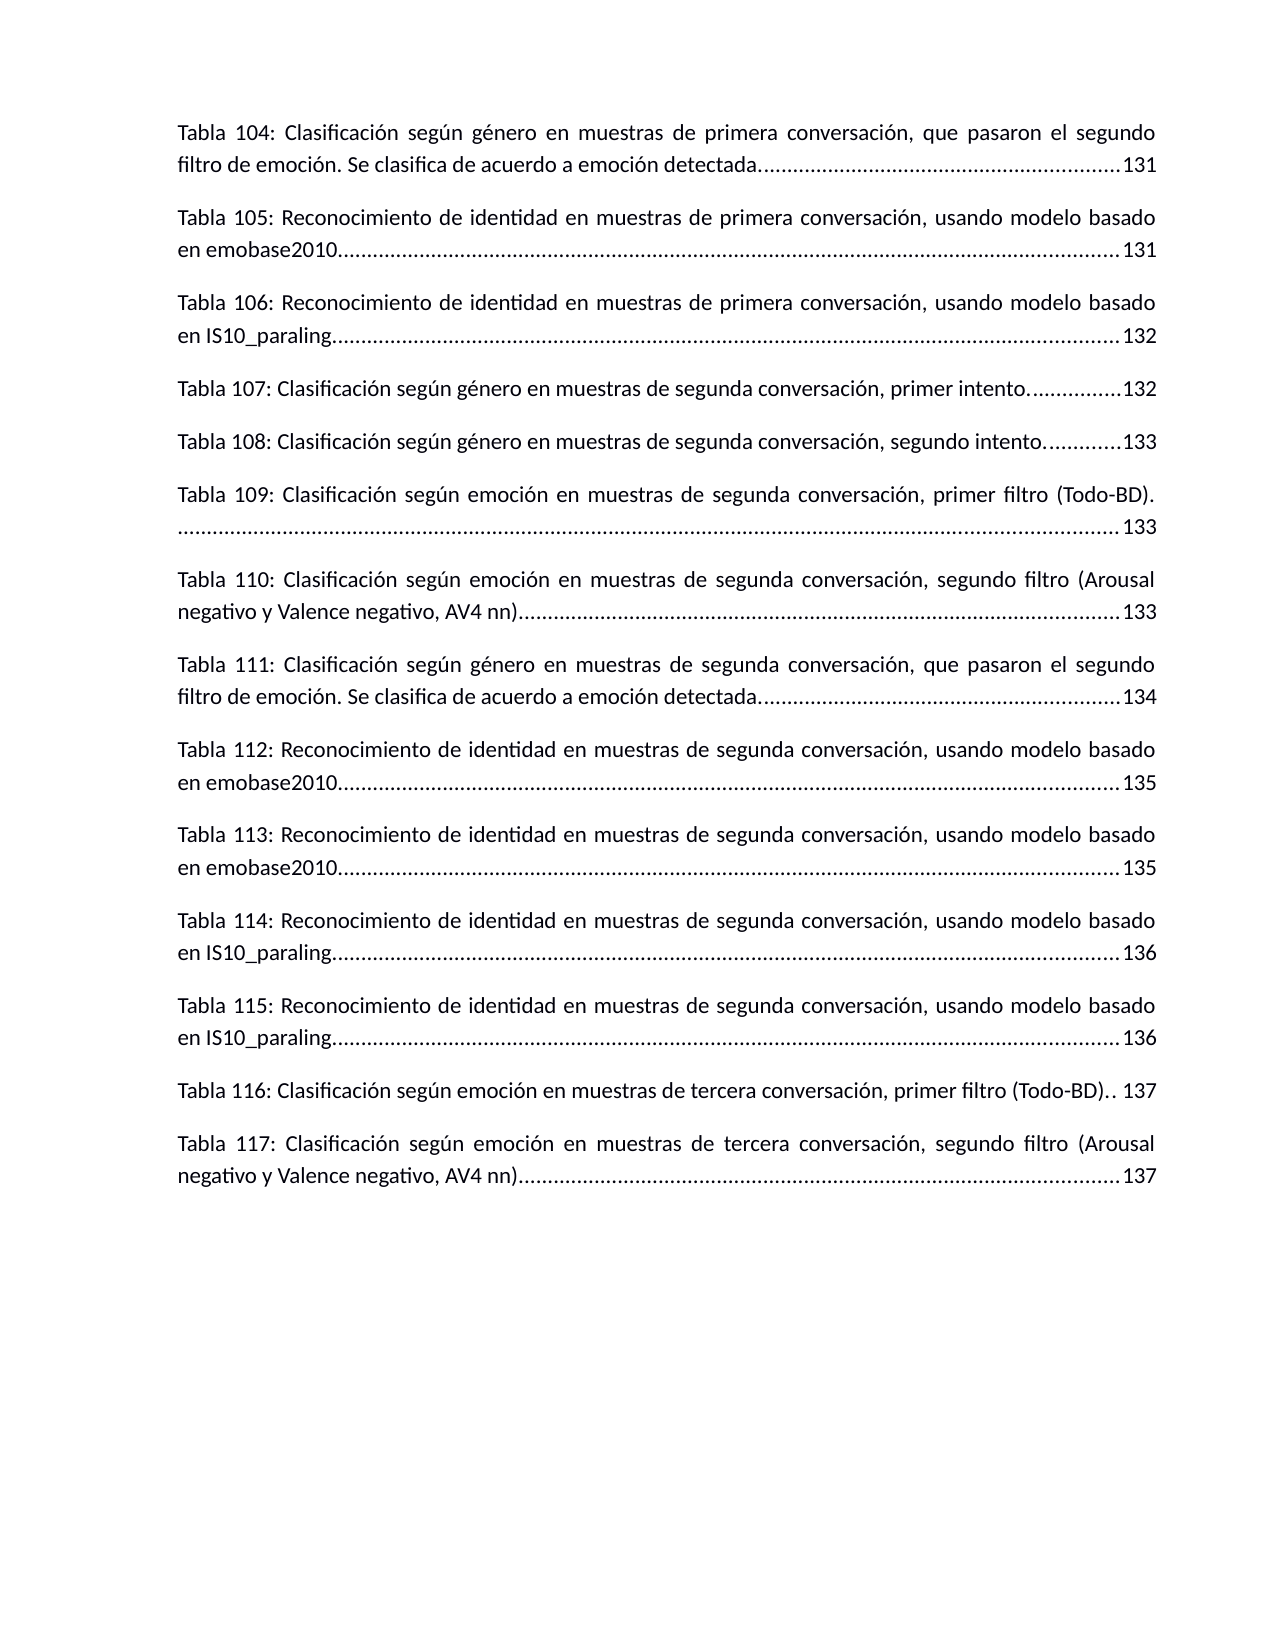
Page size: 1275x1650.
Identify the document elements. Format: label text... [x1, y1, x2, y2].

text Tabla 104: Clasificación según género en muestras de primera conversación, que pasaron el segundo filtro de emoción. Se clasifica de acuerdo a emoción detectada. 131 [177, 118, 1157, 178]
text Tabla 115: Reconocimiento de identidad en muestras de segunda conversación, usando modelo basado en IS10_paraling. 136 [177, 991, 1157, 1051]
text Tabla 109: Clasificación según emoción en muestras de segunda conversación, primer filtro (Todo-BD). 133 [177, 480, 1157, 540]
text Tabla 110: Clasificación según emoción en muestras de segunda conversación, segundo filtro (Arousal negativo y Valence negativo, AV4 nn). 133 [177, 565, 1157, 625]
text Tabla 106: Reconocimiento de identidad en muestras de primera conversación, usando modelo basado en IS10_paraling. 132 [177, 288, 1157, 349]
text Tabla 112: Reconocimiento de identidad en muestras de segunda conversación, usando modelo basado en emobase2010. 135 [177, 735, 1157, 796]
text Tabla 116: Clasificación según emoción en muestras de tercera conversación, primer filtro (Todo-BD). 137 [177, 1076, 1157, 1104]
text Tabla 117: Clasificación según emoción en muestras de tercera conversación, segundo filtro (Arousal negativo y Valence negativo, AV4 nn). 137 [177, 1129, 1157, 1189]
text Tabla 113: Reconocimiento de identidad en muestras de segunda conversación, usando modelo basado en emobase2010. 135 [177, 821, 1157, 881]
text Tabla 108: Clasificación según género en muestras de segunda conversación, segundo intento. 133 [177, 427, 1157, 455]
text Tabla 107: Clasificación según género en muestras de segunda conversación, primer intento. 132 [177, 374, 1157, 402]
text Tabla 111: Clasificación según género en muestras de segunda conversación, que pasaron el segundo filtro de emoción. Se clasifica de acuerdo a emoción detectada. 134 [177, 650, 1157, 710]
text Tabla 114: Reconocimiento de identidad en muestras de segunda conversación, usando modelo basado en IS10_paraling. 136 [177, 906, 1157, 966]
text Tabla 105: Reconocimiento de identidad en muestras de primera conversación, usando modelo basado en emobase2010. 131 [177, 203, 1157, 263]
